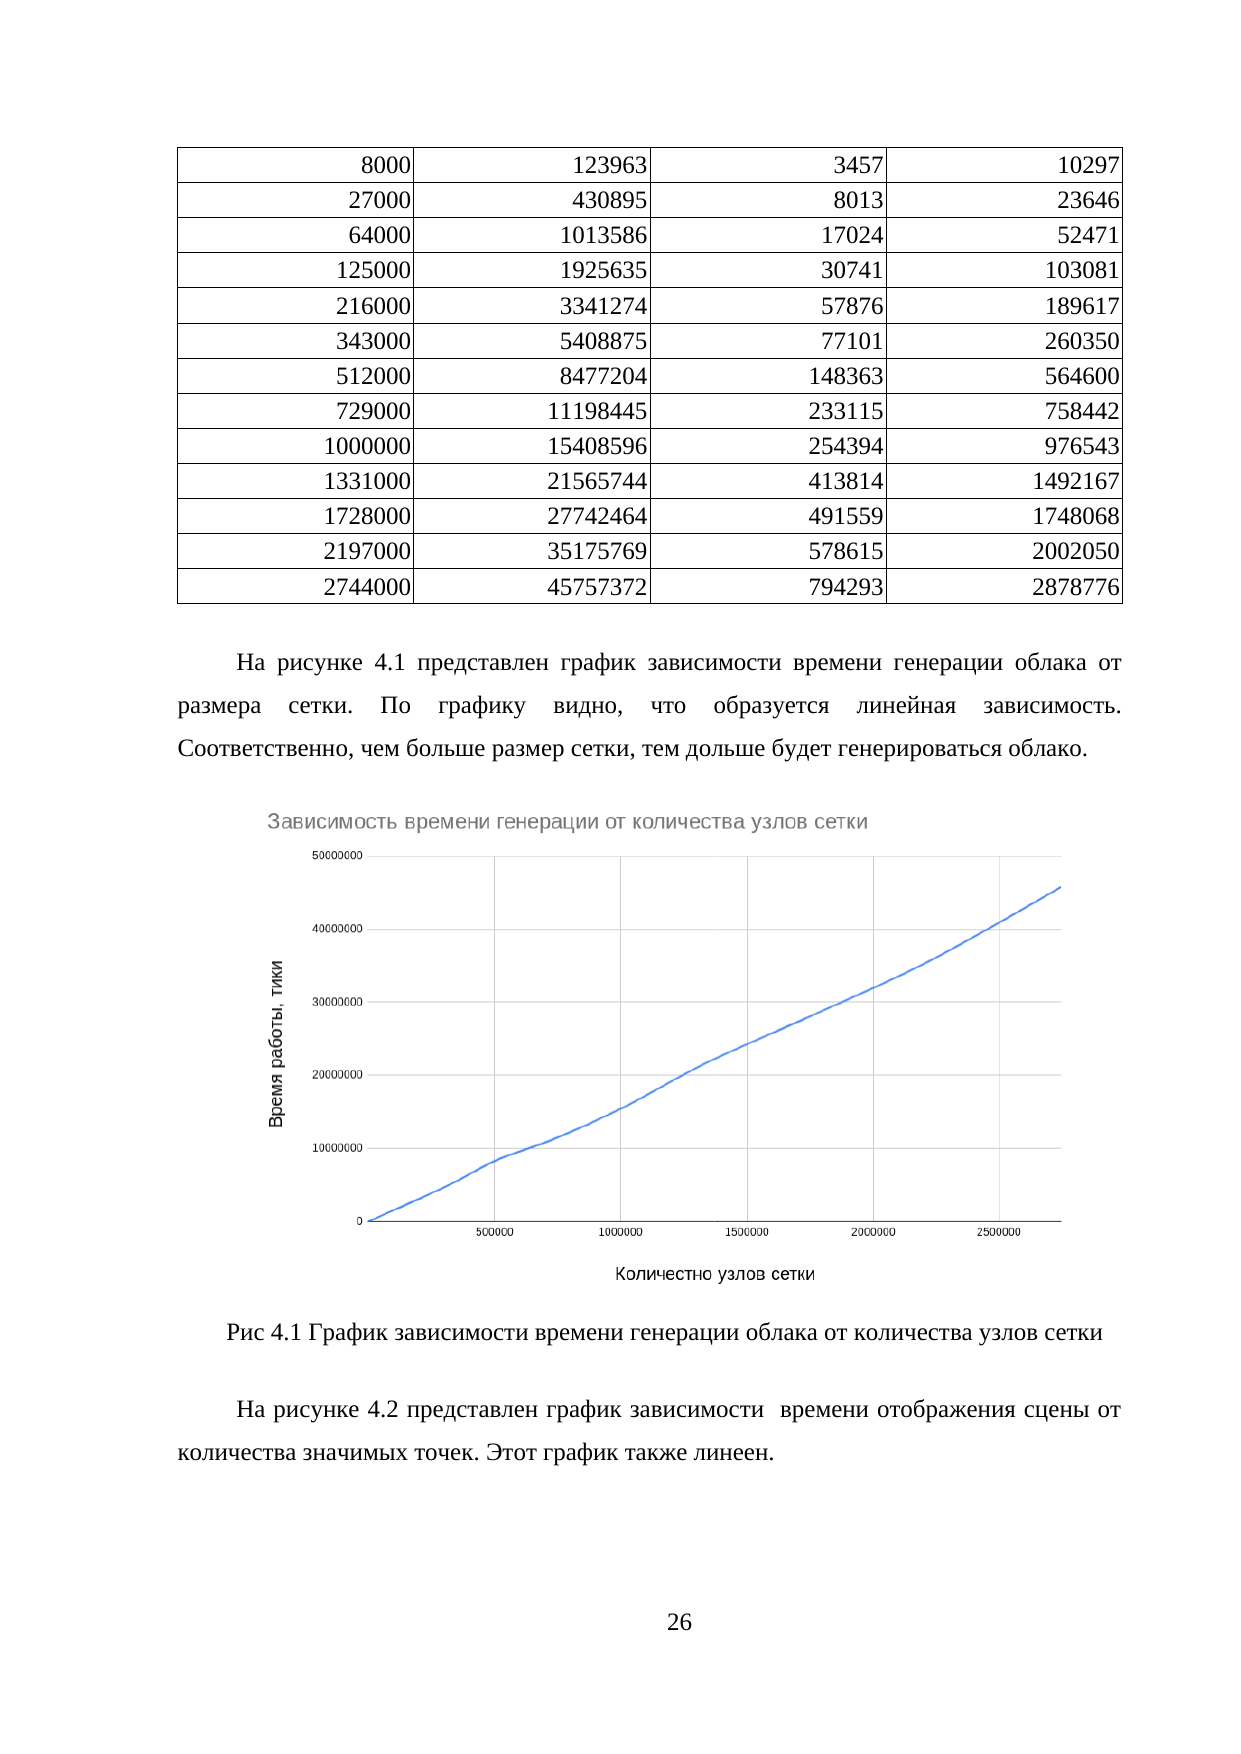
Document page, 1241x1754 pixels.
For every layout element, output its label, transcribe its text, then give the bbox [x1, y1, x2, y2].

table_cell 148363 [651, 359, 886, 393]
table_cell 233115 [651, 394, 886, 428]
table_cell 794293 [651, 569, 886, 603]
table_cell 2744000 [178, 569, 413, 603]
table_cell 564600 [887, 359, 1122, 393]
table_cell 1748068 [887, 499, 1122, 533]
table_cell 27000 [178, 183, 413, 217]
table_cell 8000 [178, 148, 413, 182]
table_cell 103081 [887, 253, 1122, 287]
table_cell 1013586 [414, 218, 650, 252]
table_cell 15408596 [414, 429, 650, 463]
table_cell 491559 [651, 499, 886, 533]
table_cell 512000 [178, 359, 413, 393]
table_cell 52471 [887, 218, 1122, 252]
table_cell 10297 [887, 148, 1122, 182]
table_cell 1492167 [887, 464, 1122, 498]
table_cell 216000 [178, 288, 413, 322]
table_cell 1331000 [178, 464, 413, 498]
table_cell 45757372 [414, 569, 650, 603]
table_cell 30741 [651, 253, 886, 287]
table_cell 1925635 [414, 253, 650, 287]
table_cell 260350 [887, 324, 1122, 357]
table_cell 976543 [887, 429, 1122, 463]
table_cell 8013 [651, 183, 886, 217]
text На рисунке 4.2 представлен график зависимости времени отображения сцены от количества значимых точек. Этот график также линеен. [177, 1394, 1122, 1466]
table_cell 729000 [178, 394, 413, 428]
table_cell 1728000 [178, 499, 413, 533]
table_cell 57876 [651, 288, 886, 322]
table_cell 3457 [651, 148, 886, 182]
picture [246, 791, 1083, 1303]
table_cell 5408875 [414, 324, 650, 357]
table_cell 254394 [651, 429, 886, 463]
table_cell 8477204 [414, 359, 650, 393]
text На рисунке 4.1 представлен график зависимости времени генерации облака от размера сетки. По графику видно, что образуется линейная зависимость. Соответственно, чем больше размер сетки, тем дольше будет генерироваться облако. [177, 647, 1122, 762]
table_cell 21565744 [414, 464, 650, 498]
table_header Рис 4.1 График зависимости времени генерации облака от количества узлов сетки [177, 776, 1152, 1351]
table_cell 430895 [414, 183, 650, 217]
table_cell 758442 [887, 394, 1122, 428]
table_cell 64000 [178, 218, 413, 252]
table_cell 125000 [178, 253, 413, 287]
table_cell 2197000 [178, 534, 413, 568]
table_cell 35175769 [414, 534, 650, 568]
table_cell 11198445 [414, 394, 650, 428]
table_cell 2878776 [887, 569, 1122, 603]
table_cell 343000 [178, 324, 413, 357]
table_cell 23646 [887, 183, 1122, 217]
table_cell 2002050 [887, 534, 1122, 568]
table_cell 123963 [414, 148, 650, 182]
table_cell 17024 [651, 218, 886, 252]
table_cell 189617 [887, 288, 1122, 322]
table_cell 77101 [651, 324, 886, 357]
table_cell 27742464 [414, 499, 650, 533]
table_cell 578615 [651, 534, 886, 568]
table_cell 413814 [651, 464, 886, 498]
table_cell 1000000 [178, 429, 413, 463]
table_cell 3341274 [414, 288, 650, 322]
